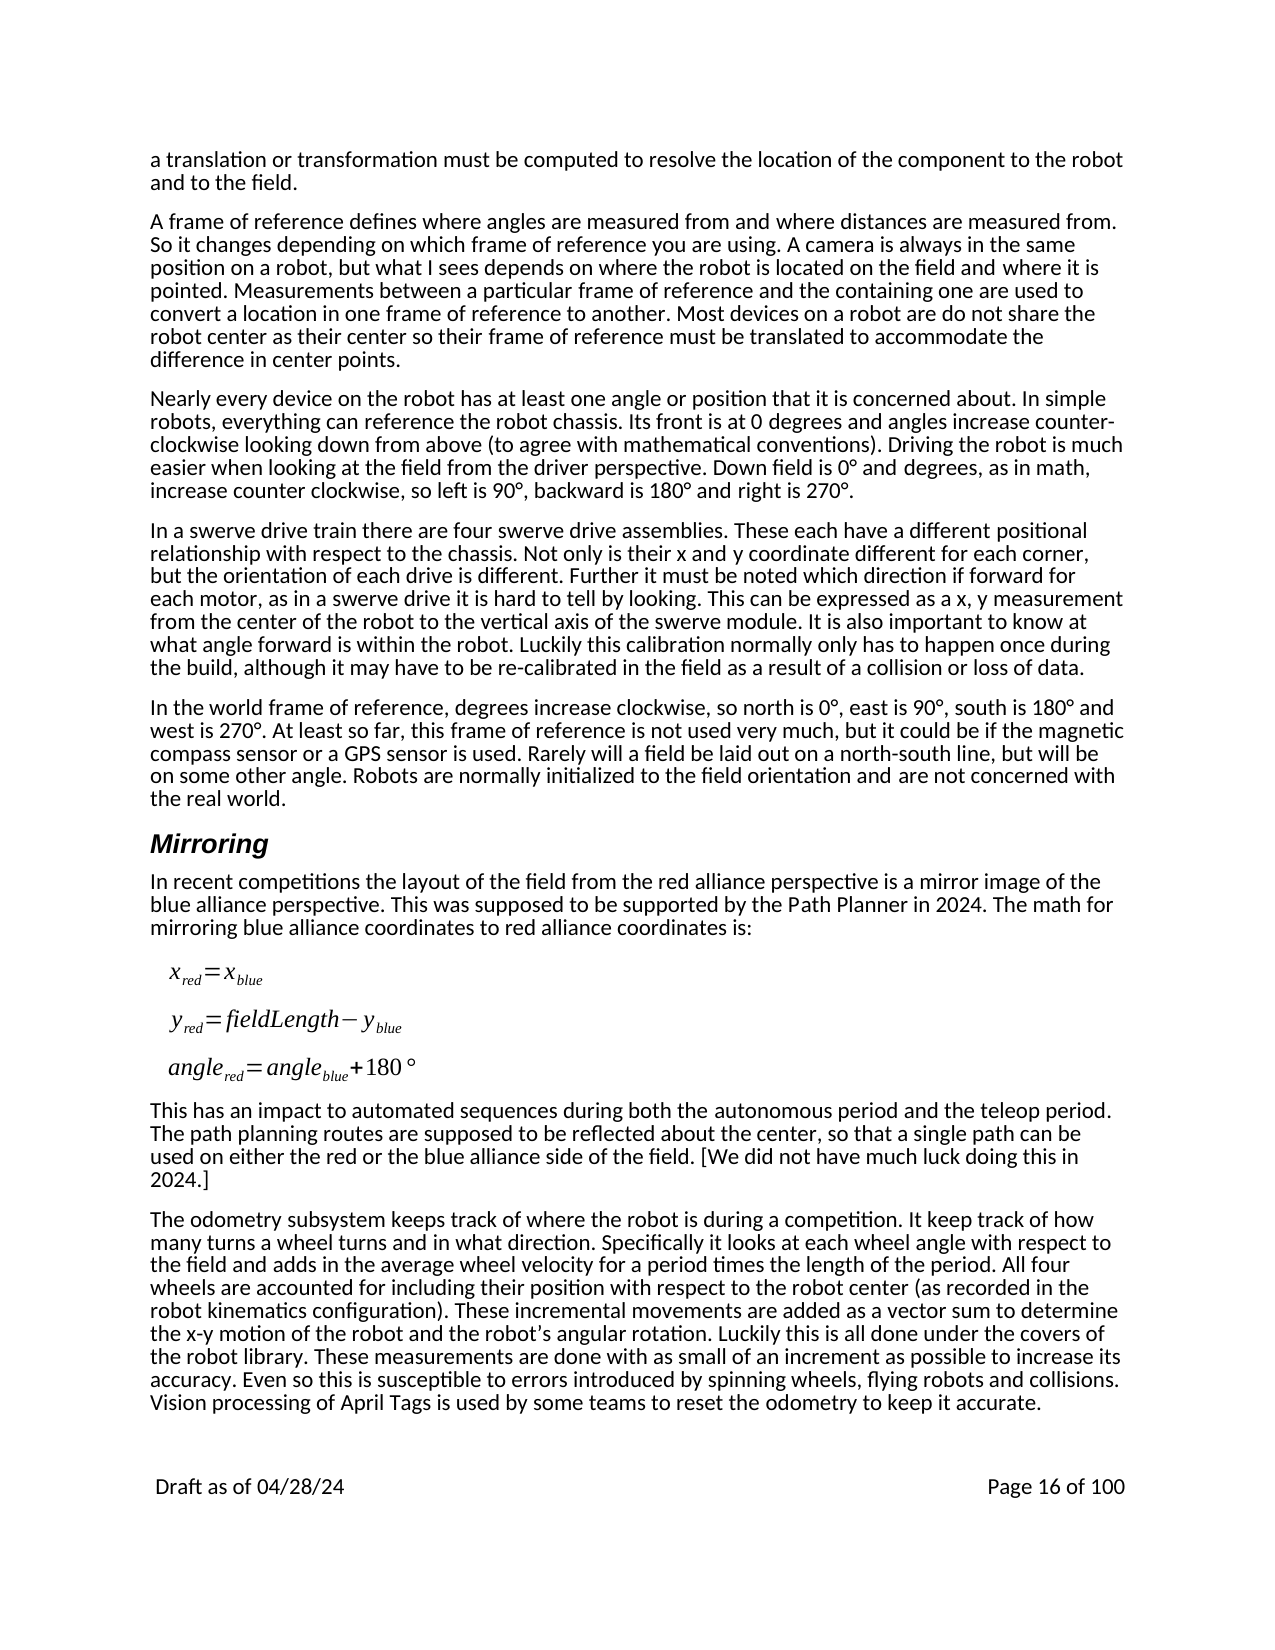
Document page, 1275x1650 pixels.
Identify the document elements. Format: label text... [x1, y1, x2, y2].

text The odometry subsystem keeps track of where the robot is during a competition. It keep track of how many turns a wheel turns and in what direction. Specifically it looks at each wheel angle with respect to the field and adds in the average wheel velocity for a period times the length of the period. All four wheels are accounted for including their position with respect to the robot center (as recorded in the robot kinematics configuration). These incremental movements are added as a vector sum to determine the x-y motion of the robot and the robot’s angular rotation. Luckily this is all done under the covers of the robot library. These measurements are done with as small of an increment as possible to increase its accuracy. Even so this is susceptible to errors introduced by spinning wheels, flying robots and collisions. Vision processing of April Tags is used by some teams to reset the odometry to keep it accurate. [150, 1210, 1125, 1416]
text Nearly every device on the robot has at least one angle or position that it is concerned about. In simple robots, everything can reference the robot chassis. Its front is at 0 degrees and angles increase counter-clockwise looking down from above (to agree with mathematical conventions). Driving the robot is much easier when looking at the field from the driver perspective. Down field is 0° and degrees, as in math, increase counter clockwise, so left is 90°, backward is 180° and right is 270°. [150, 389, 1125, 504]
subtitle Mirroring [150, 829, 1125, 859]
text a translation or transformation must be computed to resolve the location of the component to the robot and to the field. [150, 150, 1125, 196]
text In recent competitions the layout of the field from the red alliance perspective is a mirror image of the blue alliance perspective. This was supposed to be supported by the Path Planner in 2024. The math for mirroring blue alliance coordinates to red alliance coordinates is: [150, 872, 1125, 941]
text A frame of reference defines where angles are measured from and where distances are measured from. So it changes depending on which frame of reference you are using. A camera is always in the same position on a robot, but what I sees depends on where the robot is located on the field and where it is pointed. Measurements between a particular frame of reference and the containing one are used to convert a location in one frame of reference to another. Most devices on a robot are do not share the robot center as their center so their frame of reference must be translated to accommodate the difference in center points. [150, 212, 1125, 373]
text This has an impact to automated sequences during both the autonomous period and the teleop period. The path planning routes are supposed to be reflected about the center, so that a single path can be used on either the red or the blue alliance side of the field. [We did not have much luck doing this in 2024.] [150, 1101, 1125, 1193]
text In a swerve drive train there are four swerve drive assemblies. These each have a different positional relationship with respect to the chassis. Not only is their x and y coordinate different for each corner, but the orientation of each drive is different. Further it must be noted which direction if forward for each motor, as in a swerve drive it is hard to tell by looking. This can be expressed as a x, y measurement from the center of the robot to the vertical axis of the swerve module. It is also important to know at what angle forward is within the robot. Luckily this calibration normally only has to happen once during the build, although it may have to be re-calibrated in the field as a result of a collision or loss of data. [150, 521, 1125, 681]
text In the world frame of reference, degrees increase clockwise, so north is 0°, east is 90°, south is 180° and west is 270°. At least so far, this frame of reference is not used very much, but it could be if the magnetic compass sensor or a GPS sensor is used. Rarely will a field be laid out on a north-south line, but will be on some other angle. Robots are normally initialized to the field orientation and are not concerned with the real world. [150, 698, 1125, 812]
